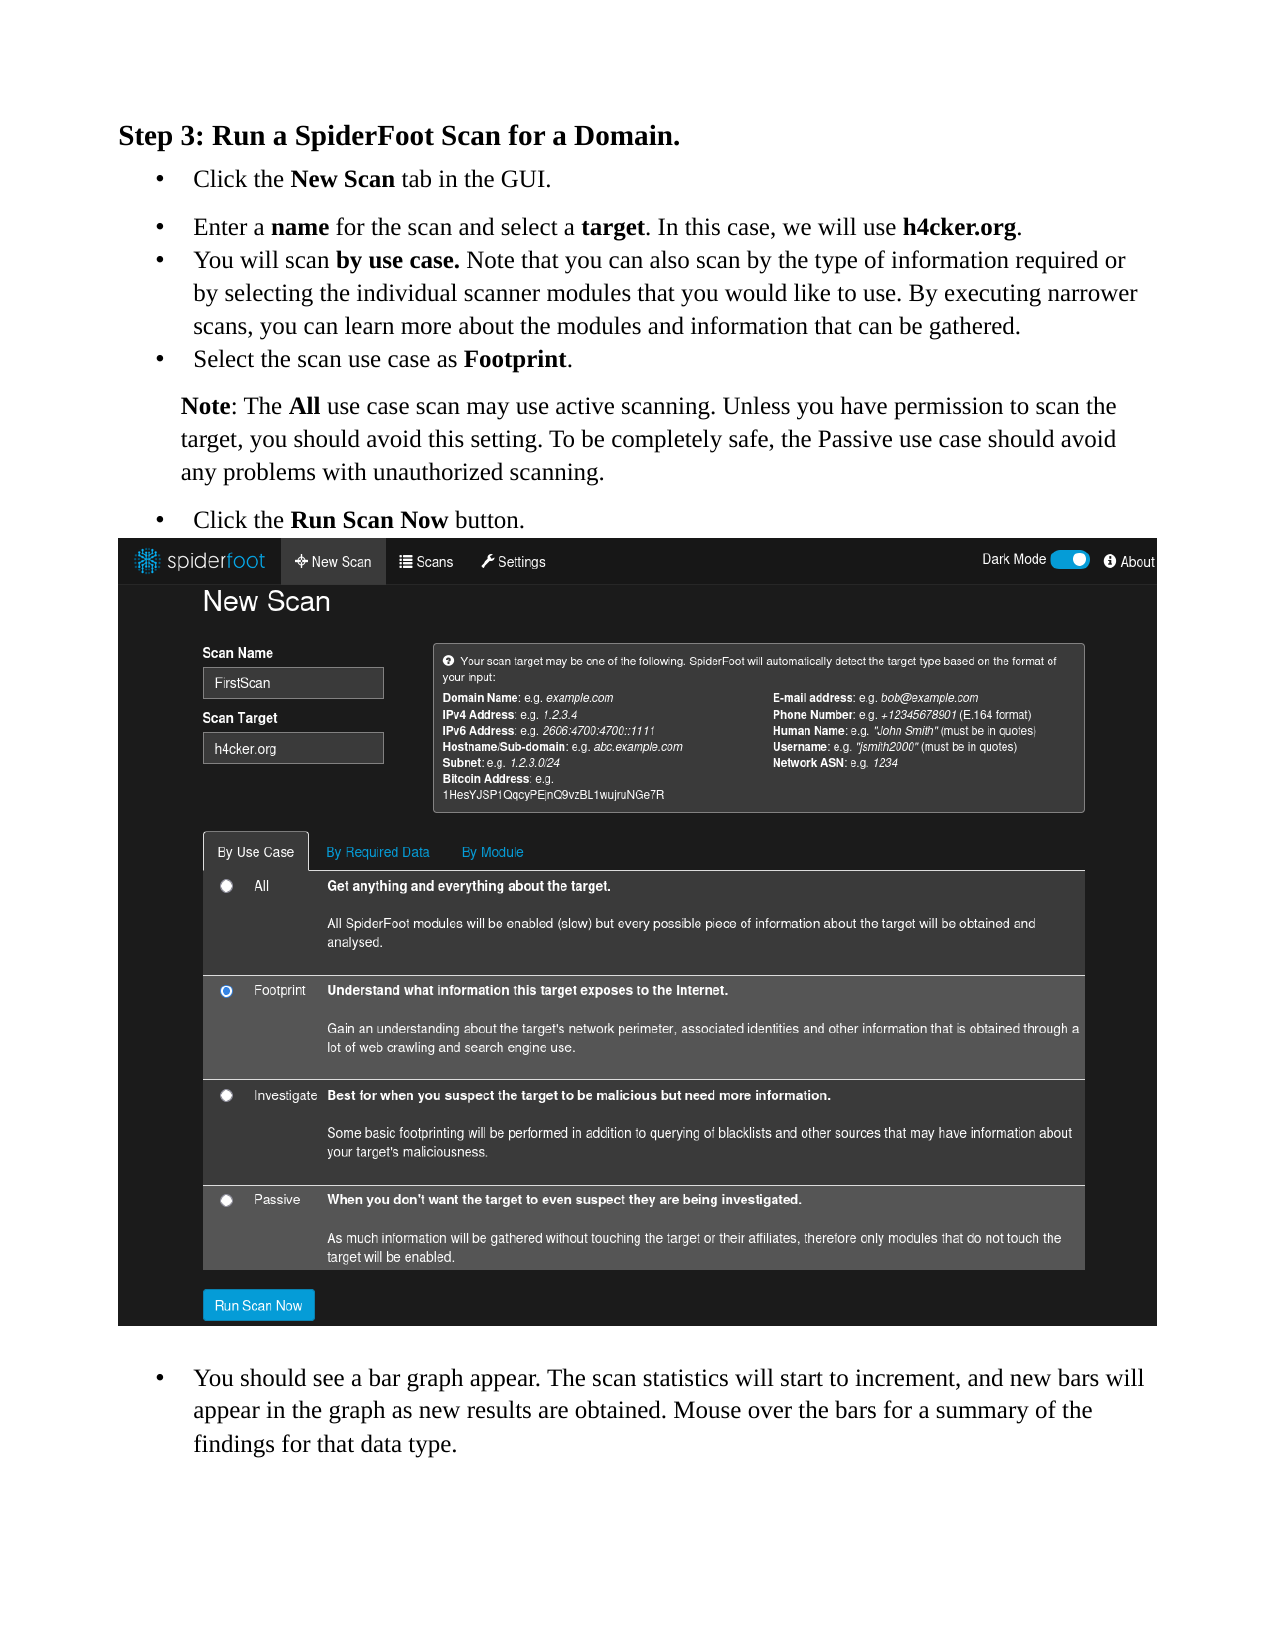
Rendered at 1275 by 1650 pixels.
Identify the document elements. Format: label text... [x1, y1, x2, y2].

list Select the scan use case as Footprint. [156, 344, 1157, 373]
list Click the New Scan tab in the GUI. [156, 164, 1157, 193]
text Note: The All use case scan may use active scanning. Unless you have permission to scan the target, you should avoid this setting. To be completely safe, the Passive use case should avoid any problems with unauthorized scanning. [181, 391, 1157, 486]
list Click the Run Scan Now button. [156, 505, 1157, 534]
subtitle Step 3: Run a SpiderFoot Scan for a Domain. [118, 118, 1157, 152]
list You will scan by use case. Note that you can also scan by the type of information required or by selecting the individual scanner modules that you would like to use. By executing narrower scans, you can learn more about the modules and information that can be gathered. [156, 245, 1157, 339]
list You should see a bar graph appear. The scan statistics will start to increment, and new bars will appear in the graph as new results are obtained. Mouse over the bars for a summary of the findings for that data type. [156, 1363, 1157, 1457]
picture [118, 538, 1157, 1326]
list Enter a name for the scan and select a target. In this case, we will use h4cker.org. [156, 212, 1157, 241]
